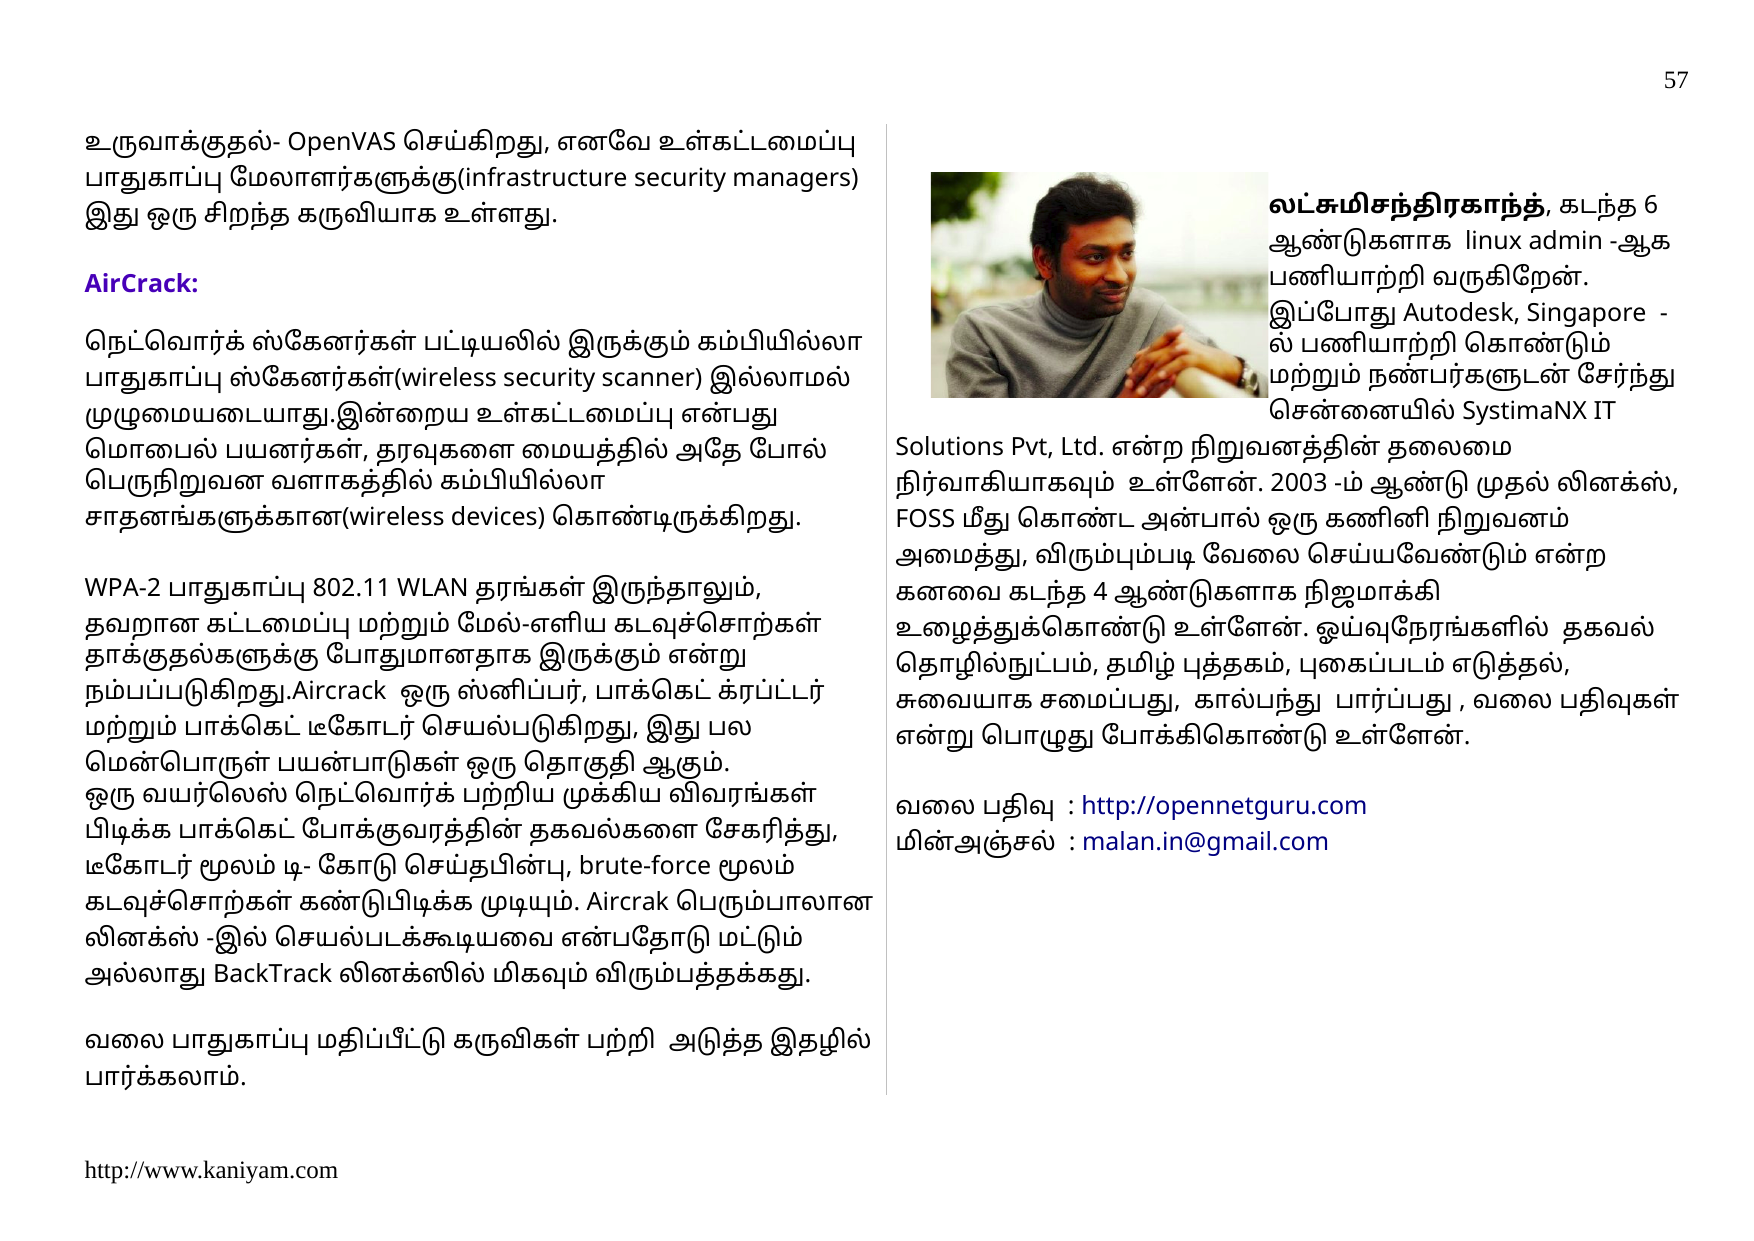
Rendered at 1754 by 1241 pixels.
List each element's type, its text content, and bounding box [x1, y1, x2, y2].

text உருவாக்குதல்- OpenVAS செய்கிறது, எனவே உள்கட்டமைப்பு பாதுகாப்பு மேலாளர்களுக்கு(infrastructure security managers) இது ஒரு சிறந்த கருவியாக உள்ளது. AirCrack: [84, 124, 877, 300]
text [895, 124, 1688, 187]
text வலை பாதுகாப்பு மதிப்பீட்டு கருவிகள் பற்றி அடுத்த இதழில் பார்க்கலாம். [84, 1026, 877, 1094]
picture [930, 172, 1269, 398]
subtitle லட்சுமிசந்திரகாந்த், கடந்த 6 ஆண்டுகளாக linux admin -ஆக பணியாற்றி வருகிறேன். இப்போது Autodesk, Singapore -ல் பணியாற்றி கொண்டும் மற்றும் நண்பர்களுடன் சேர்ந்து சென்னையில் SystimaNX IT Solutions Pvt, Ltd. என்ற நிறுவனத்தின் தலைமை நிர்வாகியாகவும் உள்ளேன். 2003 -ம் ஆண்டு முதல் லினக்ஸ், FOSS மீது கொண்ட அன்பால் ஒரு கணினி நிறுவனம் அமைத்து, விரும்பும்படி வேலை செய்யவேண்டும் என்ற கனவை கடந்த 4 ஆண்டுகளாக நிஜமாக்கி உழைத்துக்கொண்டு உள்ளேன். ஓய்வுநேரங்களில் தகவல் தொழில்நுட்பம், தமிழ் புத்தகம், புகைப்படம் எடுத்தல், சுவையாக சமைப்பது, கால்பந்து பார்ப்பது , வலை பதிவுகள் என்று பொழுது போக்கிகொண்டு உள்ளேன். வலை பதிவு : http://opennetguru.com மின்அஞ்சல் : malan.in@gmail.com [895, 187, 1688, 859]
text நெட்வொர்க் ஸ்கேனர்கள் பட்டியலில் இருக்கும் கம்பியில்லா பாதுகாப்பு ஸ்கேனர்கள்(wireless security scanner) இல்லாமல் முழுமையடையாது.இன்றைய உள்கட்டமைப்பு என்பது மொபைல் பயனர்கள், தரவுகளை மையத்தில் அதே போல் பெருநிறுவன வளாகத்தில் கம்பியில்லா சாதனங்களுக்கான(wireless devices) கொண்டிருக்கிறது. WPA-2 பாதுகாப்பு 802.11 WLAN தரங்கள் இருந்தாலும், தவறான கட்டமைப்பு மற்றும் மேல்-எளிய கடவுச்சொற்கள் தாக்குதல்களுக்கு போதுமானதாக இருக்கும் என்று நம்பப்படுகிறது.Aircrack ஒரு ஸ்னிப்பர், பாக்கெட் க்ரப்ட்டர் மற்றும் பாக்கெட் டீகோடர் செயல்படுகிறது, இது பல மென்பொருள் பயன்பாடுகள் ஒரு தொகுதி ஆகும். ஒரு வயர்லெஸ் நெட்வொர்க் பற்றிய முக்கிய விவரங்கள் பிடிக்க பாக்கெட் போக்குவரத்தின் தகவல்களை சேகரித்து, டீகோடர் மூலம் டி- கோடு செய்தபின்பு, brute-force மூலம் கடவுச்சொற்கள் கண்டுபிடிக்க முடியும். Aircrak பெரும்பாலான லினக்ஸ் -இல் செயல்படக்கூடியவை என்பதோடு மட்டும் அல்லாது BackTrack லினக்ஸில் மிகவும் விரும்பத்தக்கது. [84, 329, 877, 992]
